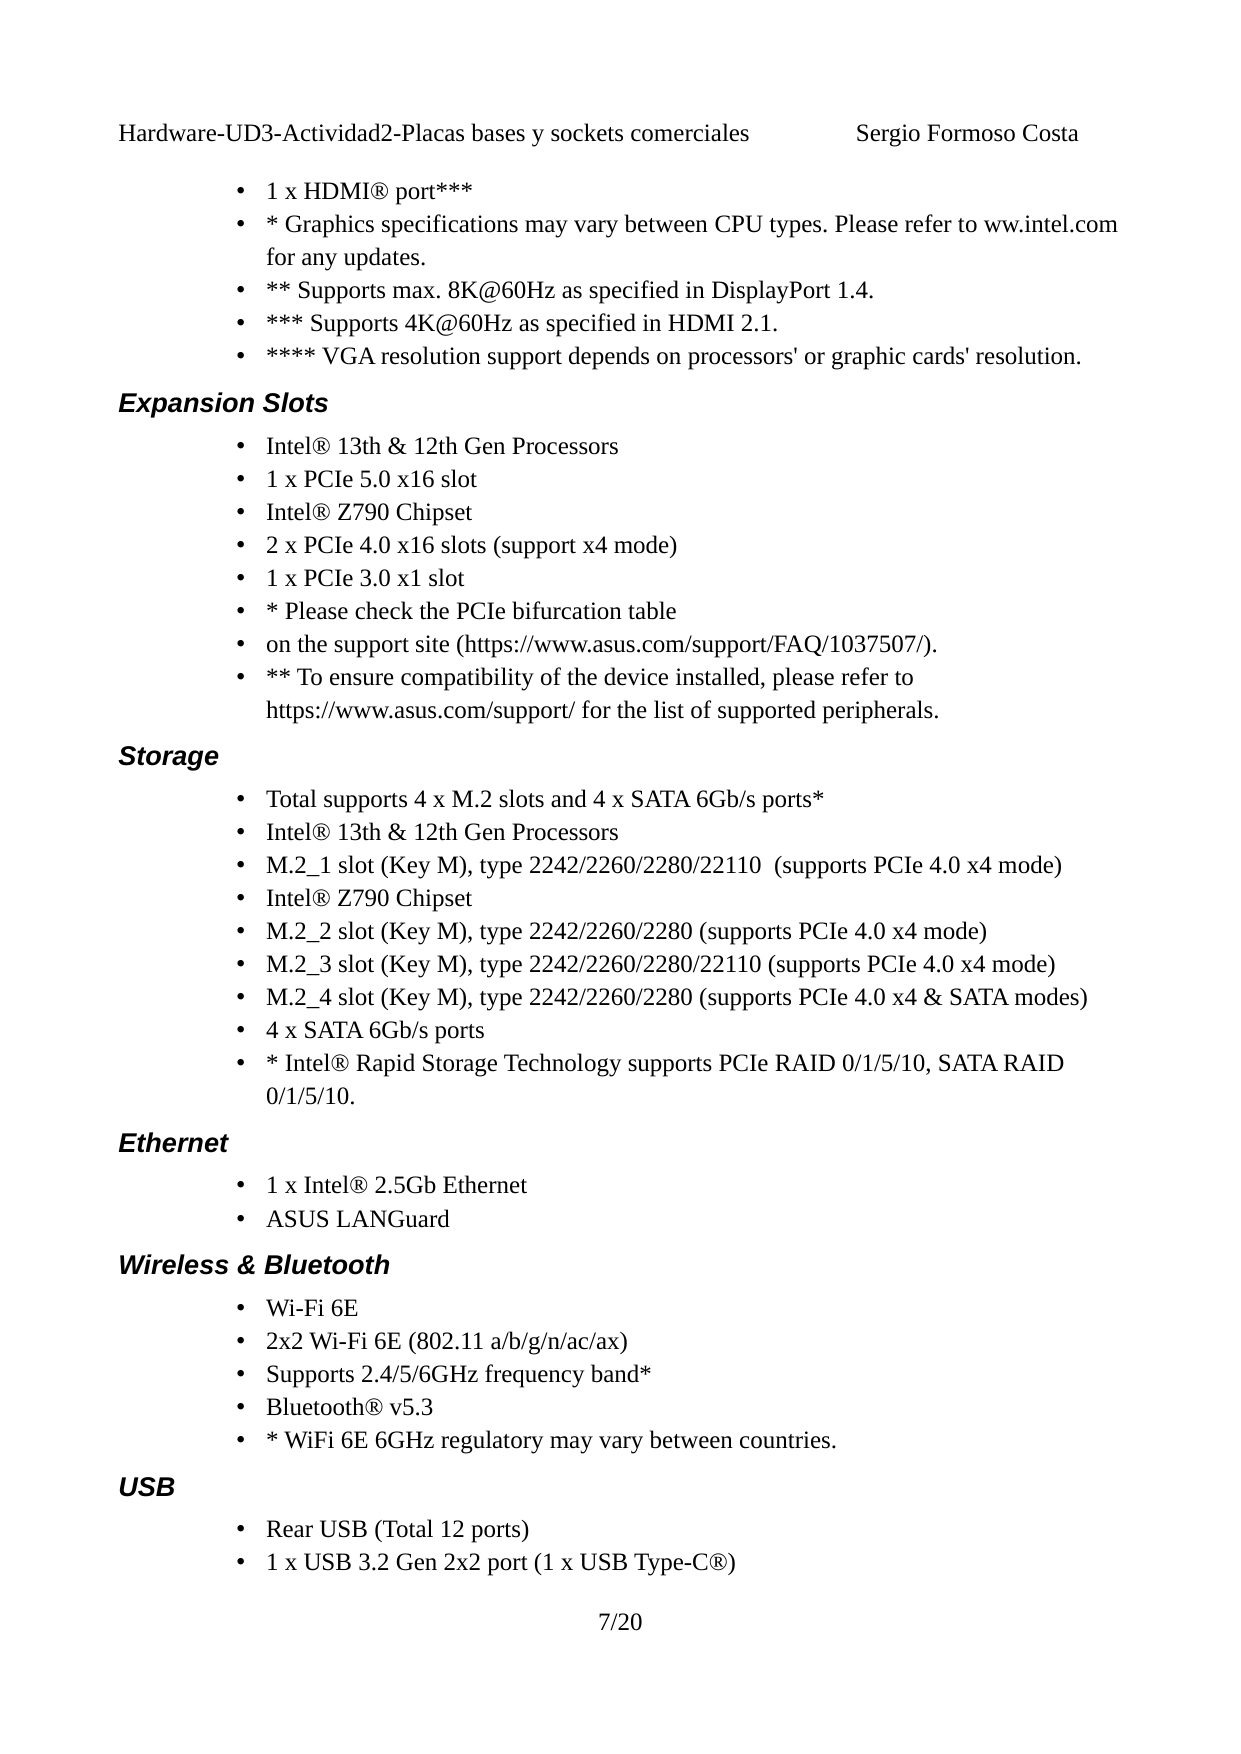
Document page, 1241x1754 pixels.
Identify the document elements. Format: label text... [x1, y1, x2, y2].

list M.2_1 slot (Key M), type 2242/2260/2280/22110 (supports PCIe 4.0 x4 mode) [236, 850, 1122, 879]
list on the support site (https://www.asus.com/support/FAQ/1037507/). [236, 629, 1122, 658]
list Bluetooth® v5.3 [236, 1392, 1122, 1421]
list Intel® Z790 Chipset [236, 883, 1122, 912]
list Wi-Fi 6E [236, 1293, 1122, 1322]
list *** Supports 4K@60Hz as specified in HDMI 2.1. [236, 308, 1122, 337]
list M.2_4 slot (Key M), type 2242/2260/2280 (supports PCIe 4.0 x4 & SATA modes) [236, 982, 1122, 1011]
list ** Supports max. 8K@60Hz as specified in DisplayPort 1.4. [236, 275, 1122, 304]
list * WiFi 6E 6GHz regulatory may vary between countries. [236, 1425, 1122, 1454]
list Intel® 13th & 12th Gen Processors [236, 431, 1122, 459]
subtitle Wireless & Bluetooth [118, 1249, 1122, 1280]
list 1 x HDMI® port*** [236, 176, 1122, 205]
list ** To ensure compatibility of the device installed, please refer to https://www.asus.com/support/ for the list of supported peripherals. [236, 662, 1122, 724]
list Intel® 13th & 12th Gen Processors [236, 817, 1122, 846]
list 4 x SATA 6Gb/s ports [236, 1015, 1122, 1044]
list 1 x Intel® 2.5Gb Ethernet [236, 1171, 1122, 1199]
list 2x2 Wi-Fi 6E (802.11 a/b/g/n/ac/ax) [236, 1326, 1122, 1355]
list 2 x PCIe 4.0 x16 slots (support x4 mode) [236, 530, 1122, 558]
list Total supports 4 x M.2 slots and 4 x SATA 6Gb/s ports* [236, 784, 1122, 813]
list Intel® Z790 Chipset [236, 497, 1122, 526]
list **** VGA resolution support depends on processors' or graphic cards' resolution. [236, 341, 1122, 370]
list * Intel® Rapid Storage Technology supports PCIe RAID 0/1/5/10, SATA RAID 0/1/5/10. [236, 1048, 1122, 1110]
list 1 x PCIe 3.0 x1 slot [236, 563, 1122, 592]
subtitle Ethernet [118, 1127, 1122, 1158]
list Rear USB (Total 12 ports) [236, 1514, 1122, 1543]
list M.2_3 slot (Key M), type 2242/2260/2280/22110 (supports PCIe 4.0 x4 mode) [236, 949, 1122, 978]
list 1 x USB 3.2 Gen 2x2 port (1 x USB Type-C®) [236, 1547, 1122, 1576]
list * Please check the PCIe bifurcation table [236, 596, 1122, 624]
list Supports 2.4/5/6GHz frequency band* [236, 1359, 1122, 1388]
list ASUS LANGuard [236, 1204, 1122, 1232]
subtitle Expansion Slots [118, 387, 1122, 418]
subtitle Storage [118, 740, 1122, 772]
subtitle USB [118, 1471, 1122, 1502]
list M.2_2 slot (Key M), type 2242/2260/2280 (supports PCIe 4.0 x4 mode) [236, 916, 1122, 945]
list 1 x PCIe 5.0 x16 slot [236, 464, 1122, 492]
list * Graphics specifications may vary between CPU types. Please refer to ww.intel.com for any updates. [236, 209, 1122, 271]
